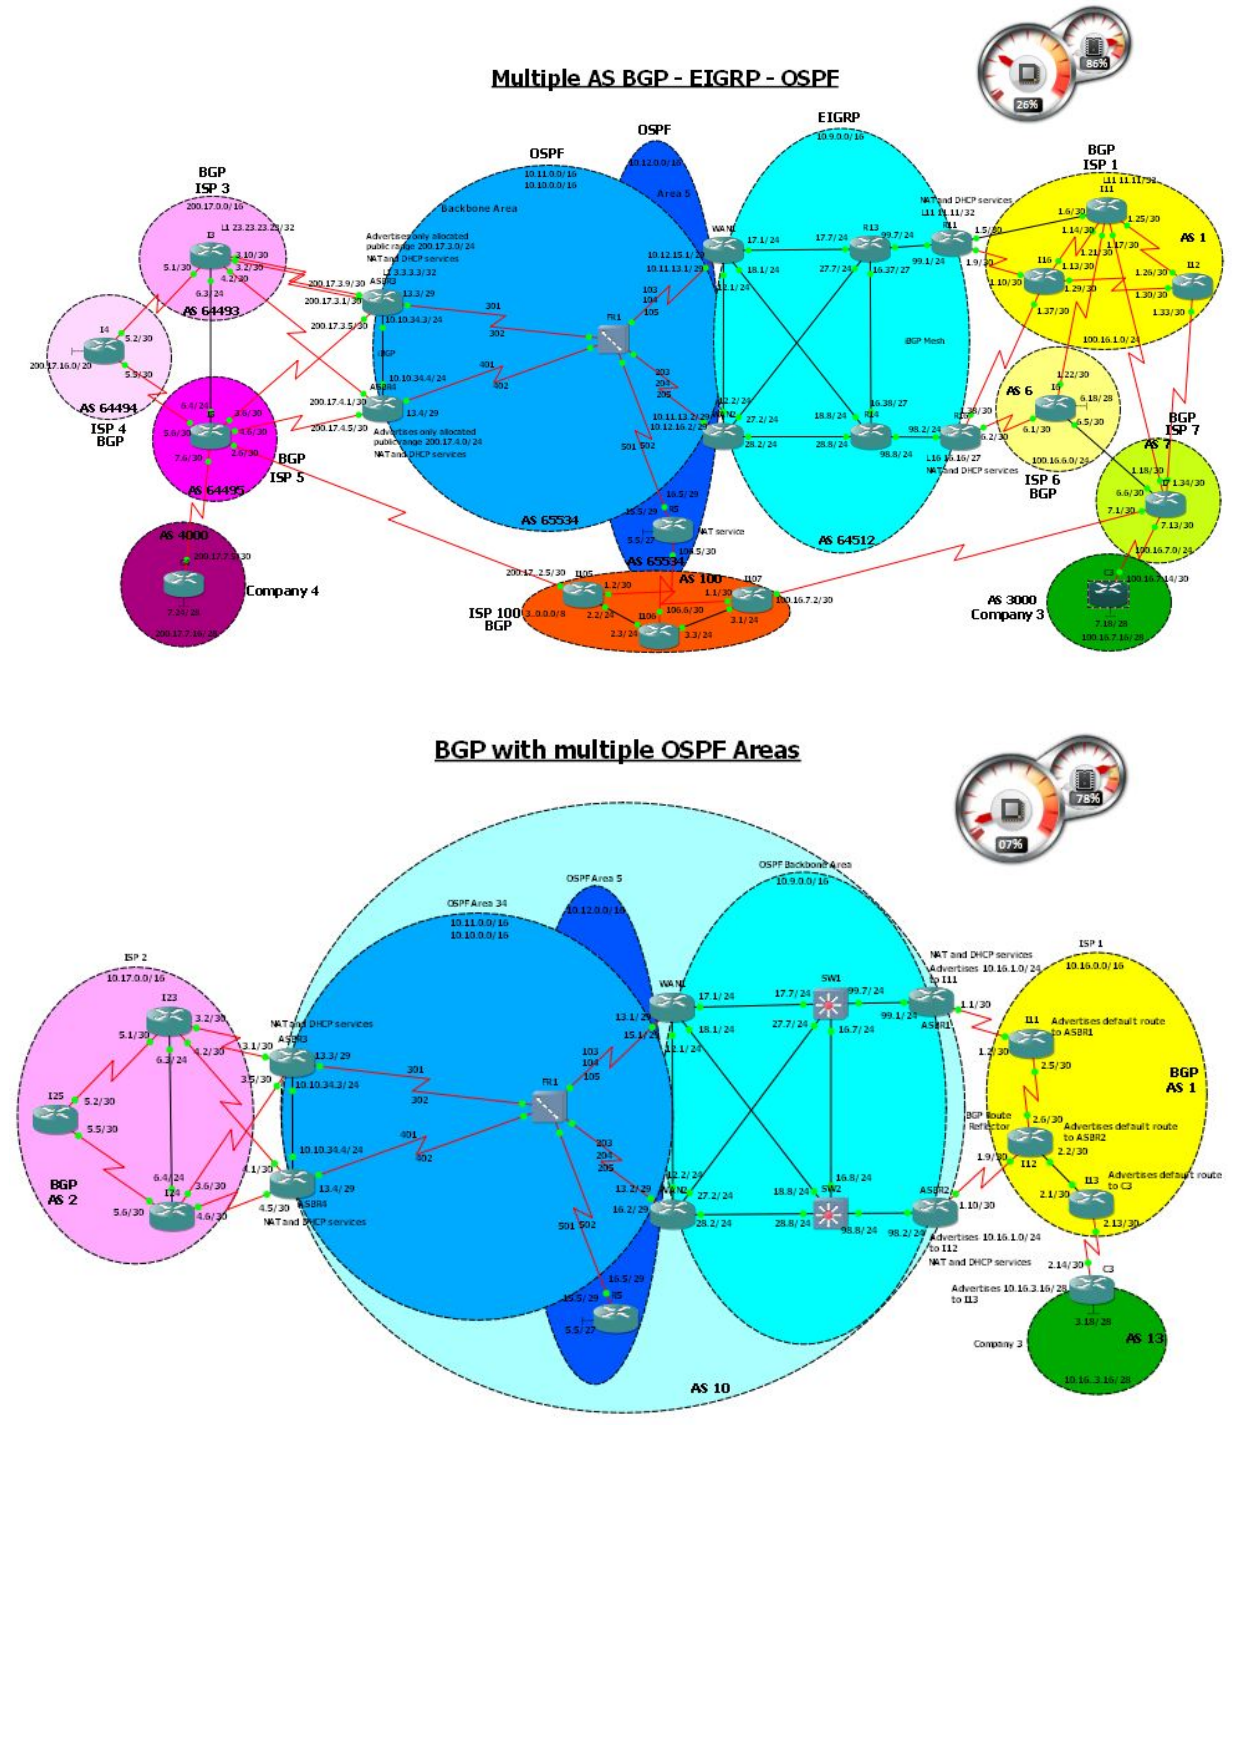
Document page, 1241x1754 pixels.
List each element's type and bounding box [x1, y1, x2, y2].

picture [8, 720, 1233, 1425]
picture [8, 0, 1233, 658]
